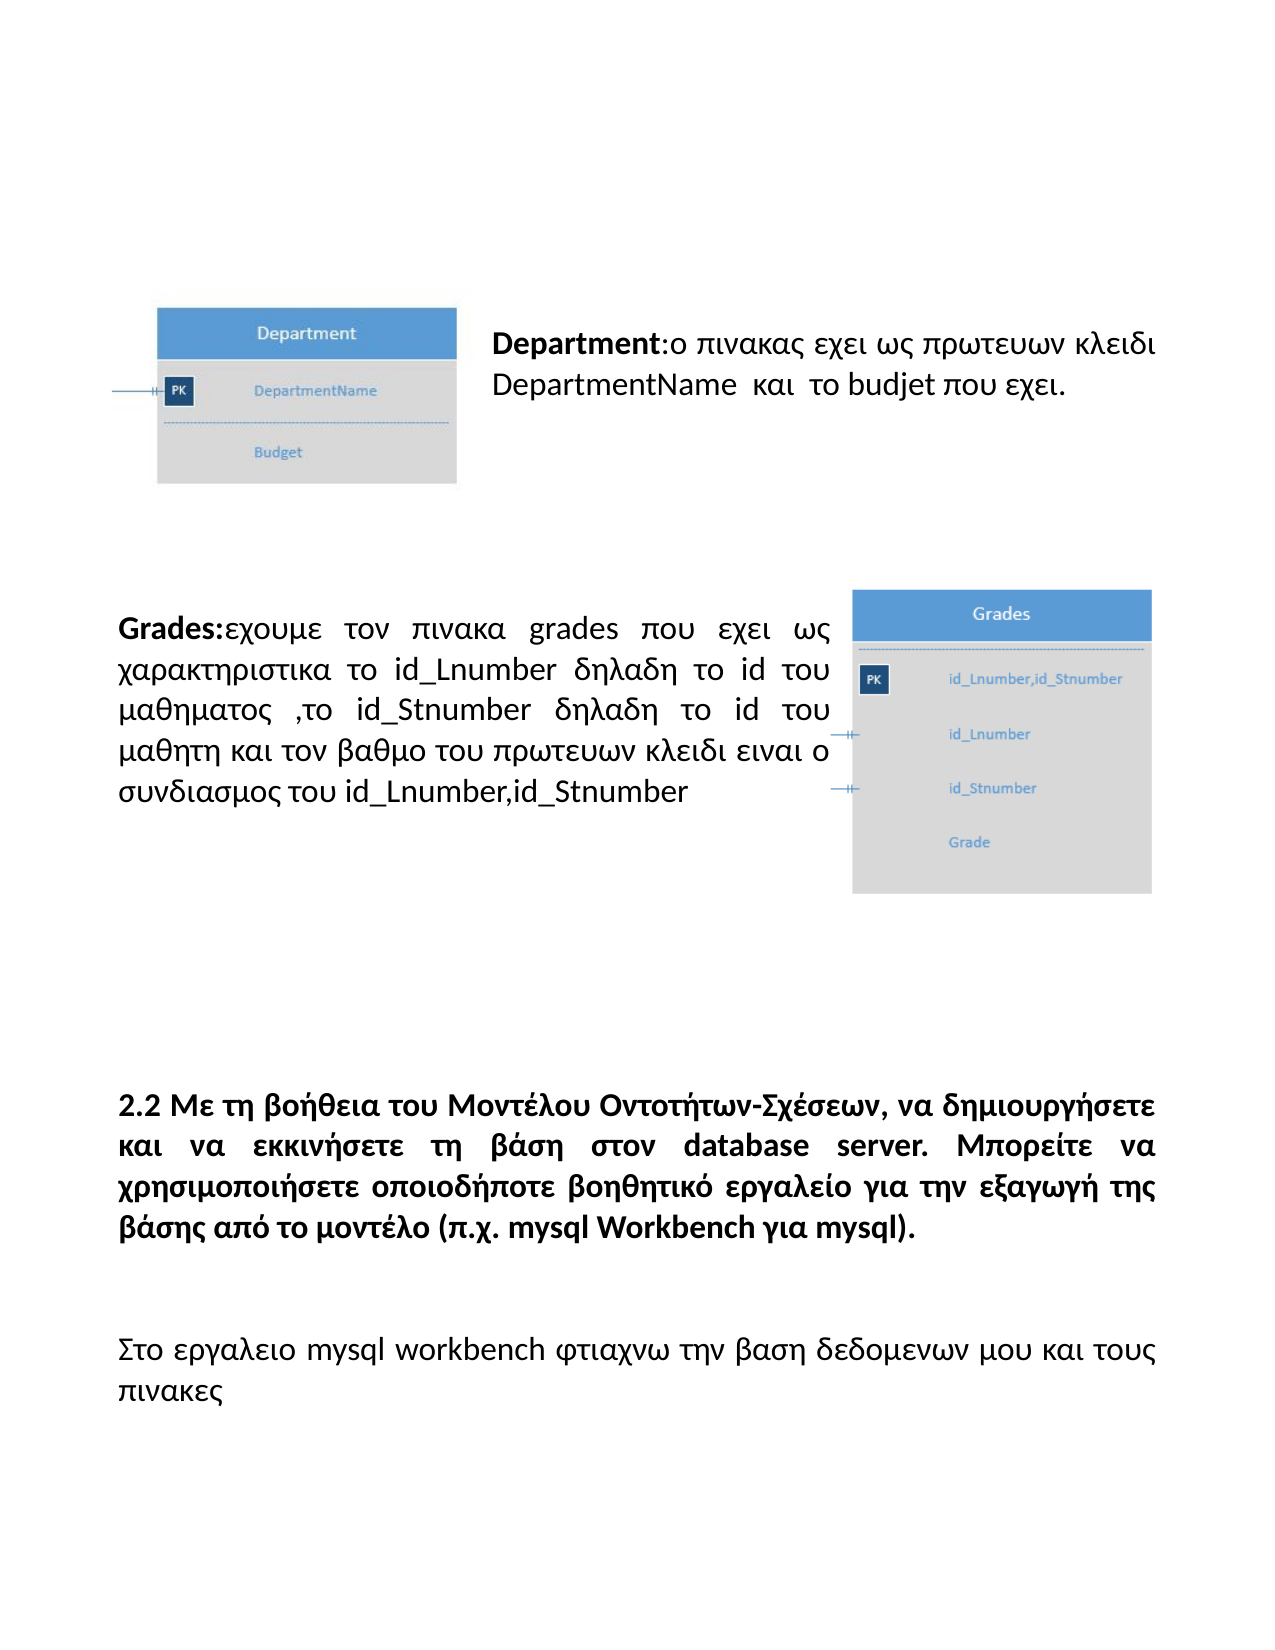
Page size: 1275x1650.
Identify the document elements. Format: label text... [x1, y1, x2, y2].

text Grades:εχουμε τον πινακα grades που εχει ως χαρακτηριστικα το id_Lnumber δηλαδη το id του μαθηματος ,το id_Stnumber δηλαδη το id του μαθητη και τον βαθμο του πρωτευων κλειδι ειναι ο συνδιασμος του id_Lnumber,id_Stnumber [118, 607, 830, 811]
text Στο εργαλειο mysql workbench φτιαχνω την βαση δεδομενων μου και τους πινακες [118, 1328, 1157, 1409]
text 2.2 Με τη βοήθεια του Μοντέλου Οντοτήτων-Σχέσεων, να δημιουργήσετε και να εκκινήσετε τη βάση στον database server. Μπορείτε να χρησιμοποιήσετε οποιοδήποτε βοηθητικό εργαλείο για την εξαγωγή της βάσης από το μοντέλο (π.χ. mysql Workbench για mysql). [118, 1084, 1157, 1247]
picture [830, 566, 1162, 909]
text Department:ο πινακας εχει ως πρωτευων κλειδι DepartmentName και το budjet που εχει. [492, 322, 1157, 403]
picture [111, 269, 492, 519]
